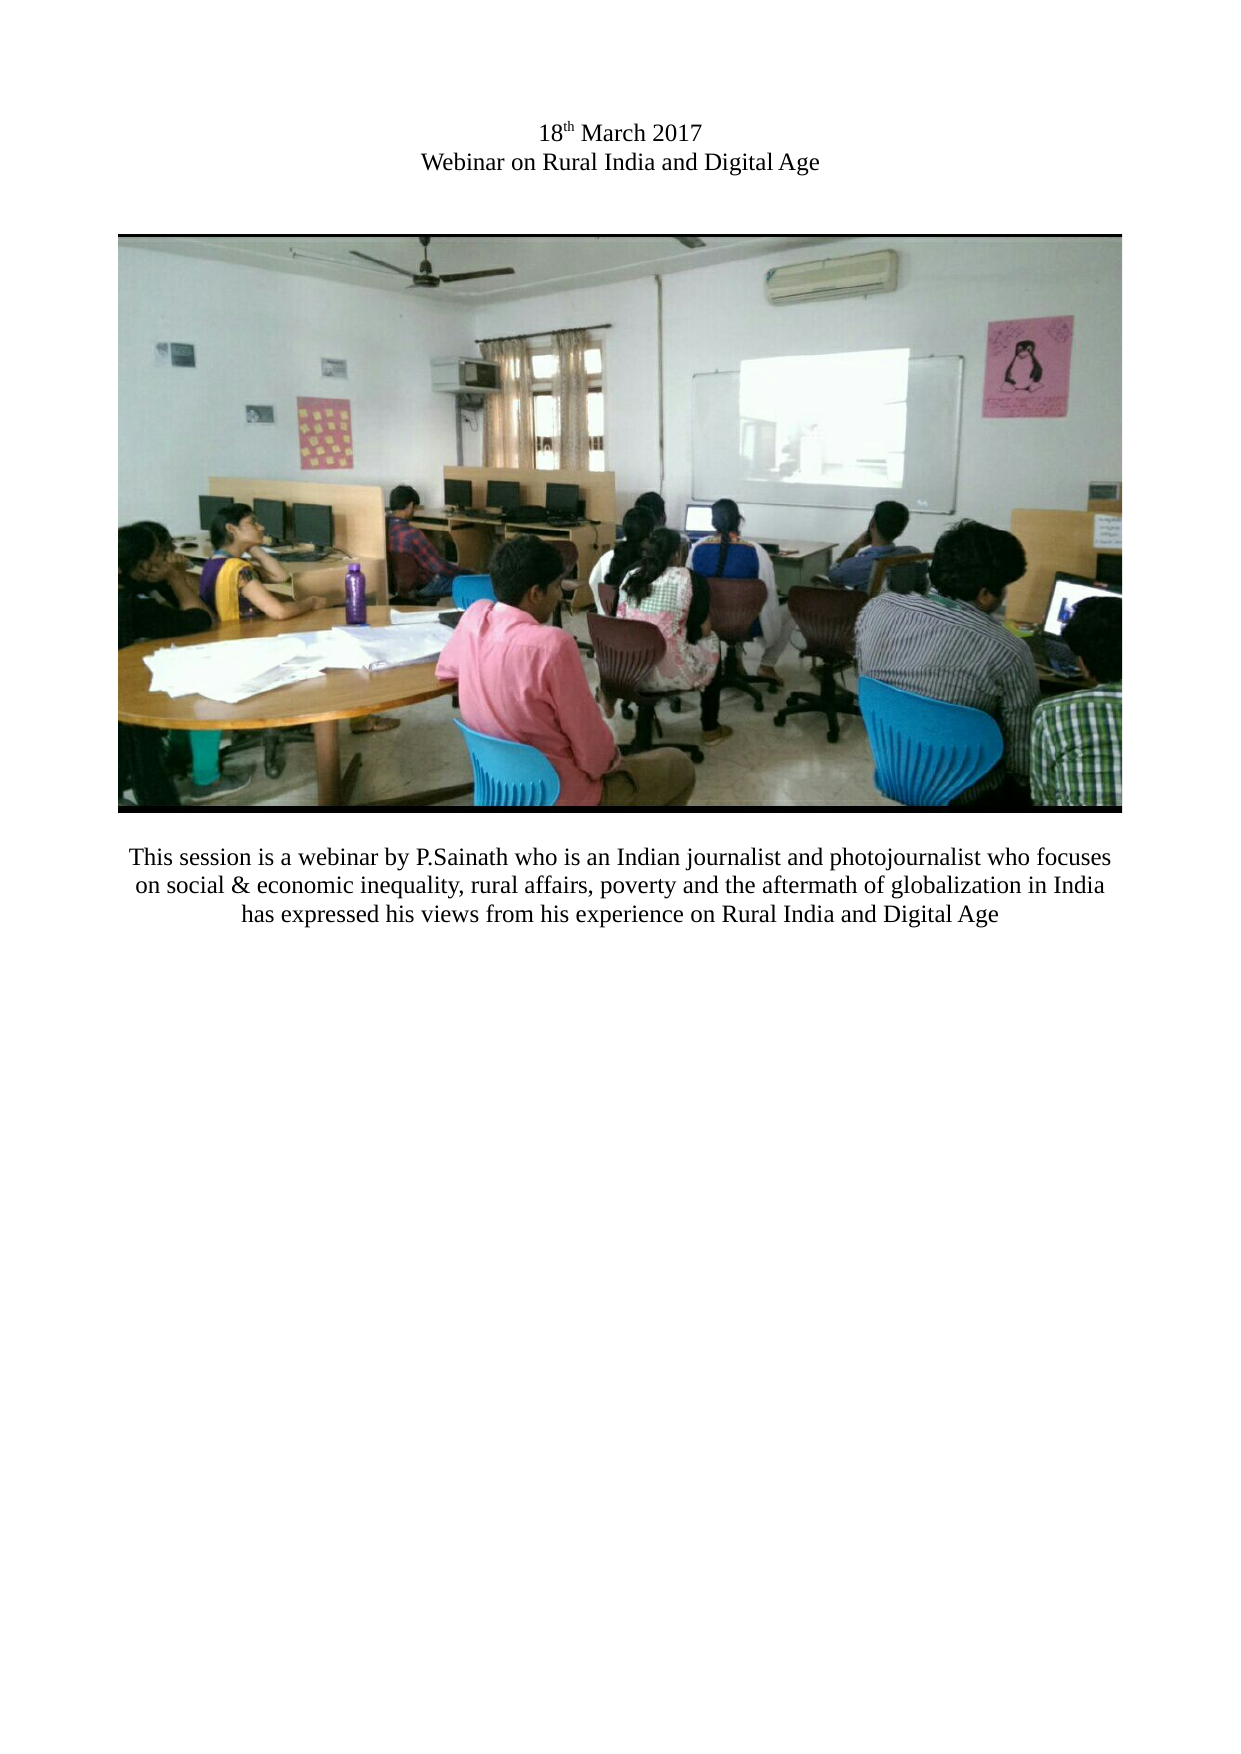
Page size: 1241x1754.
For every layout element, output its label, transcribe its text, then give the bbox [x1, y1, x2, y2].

text This session is a webinar by P.Sainath who is an Indian journalist and photojournalist who focuses on social & economic inequality, rural affairs, poverty and the aftermath of globalization in India has expressed his views from his experience on Rural India and Digital Age [118, 842, 1122, 928]
picture [118, 234, 1123, 813]
text 18th March 2017 [118, 118, 1122, 147]
text Webinar on Rural India and Digital Age [118, 147, 1122, 176]
